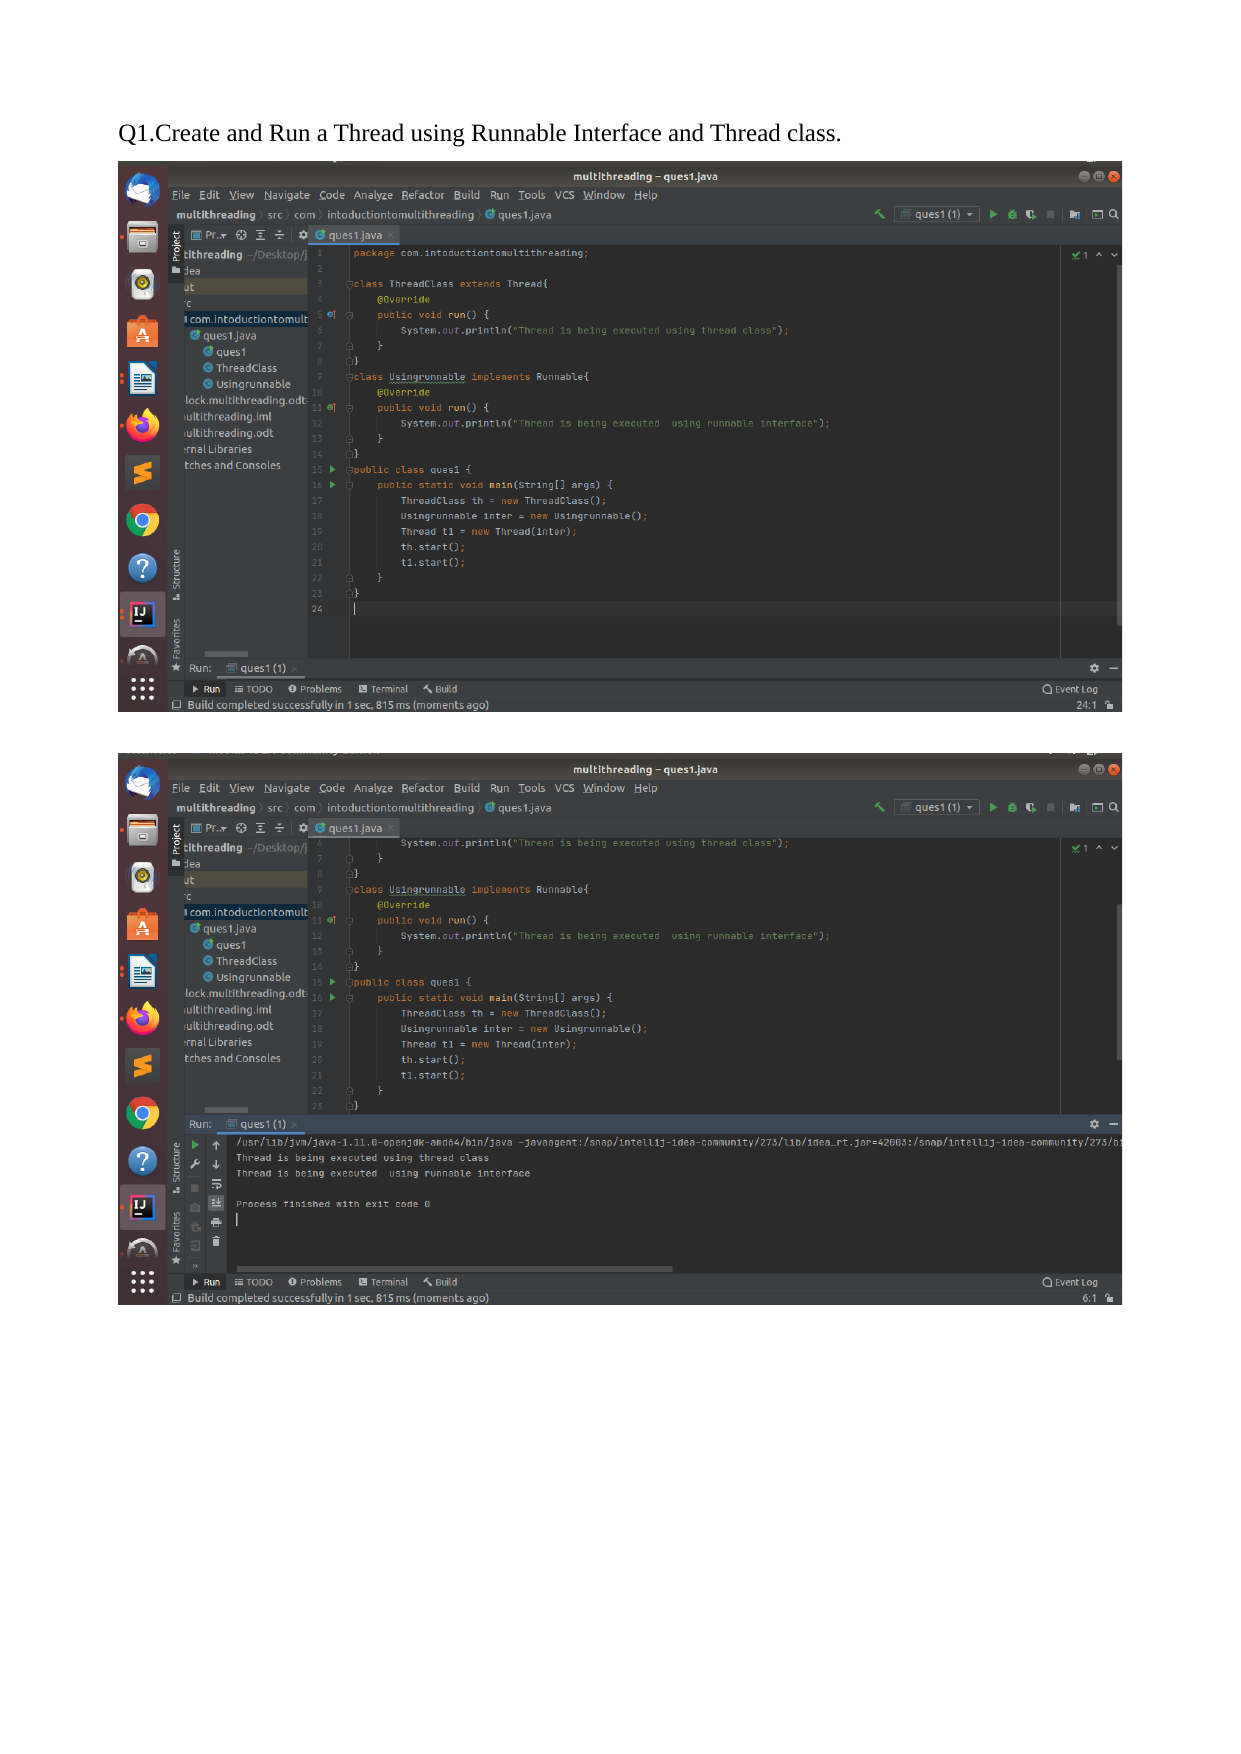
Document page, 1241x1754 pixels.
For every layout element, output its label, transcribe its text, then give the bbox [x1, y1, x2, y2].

picture [118, 161, 1123, 712]
picture [118, 753, 1123, 1305]
text Q1.Create and Run a Thread using Runnable Interface and Thread class. [118, 118, 1122, 147]
